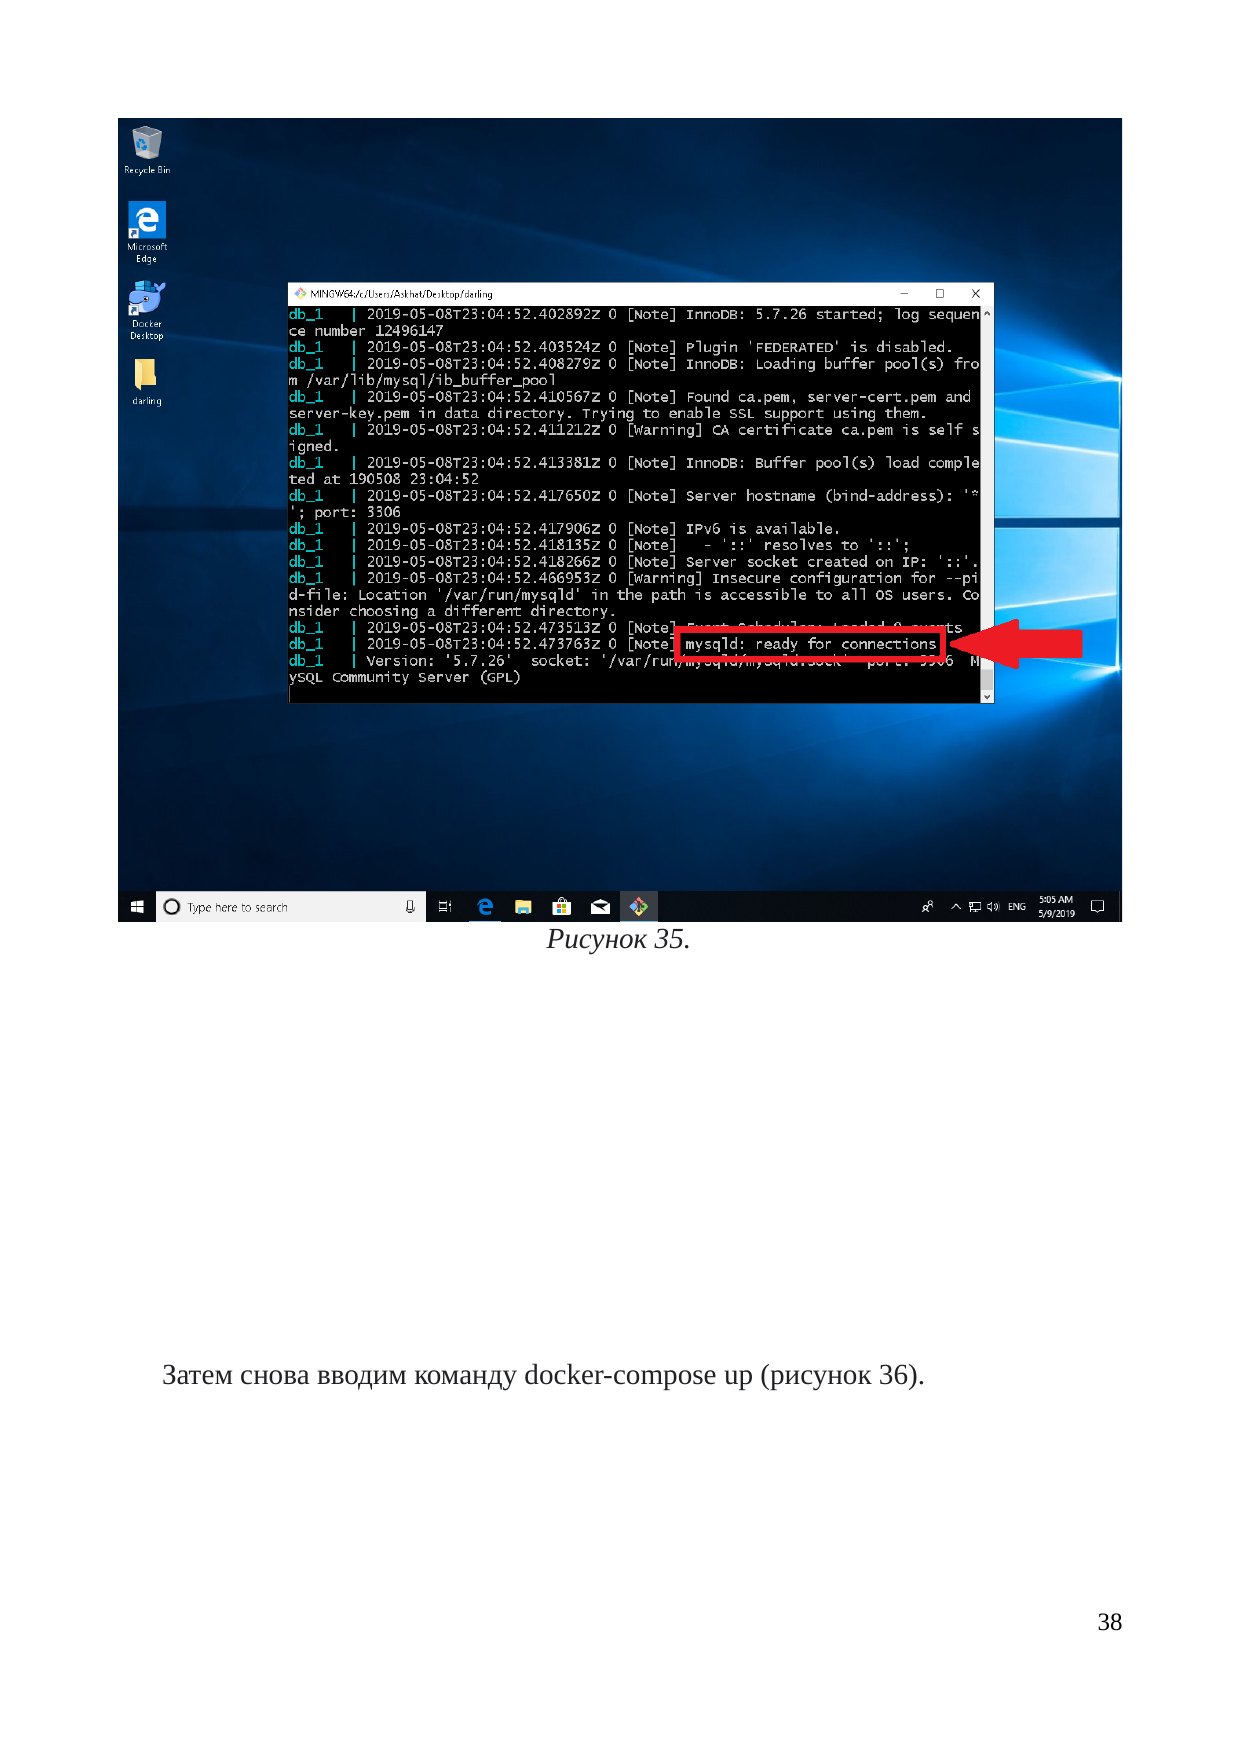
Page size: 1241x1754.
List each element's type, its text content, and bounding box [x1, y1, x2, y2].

picture [118, 118, 1123, 922]
text Затем снова вводим команду docker-compose up (рисунок 36). [118, 1357, 1122, 1391]
text Рисунок 35. [118, 922, 1122, 955]
